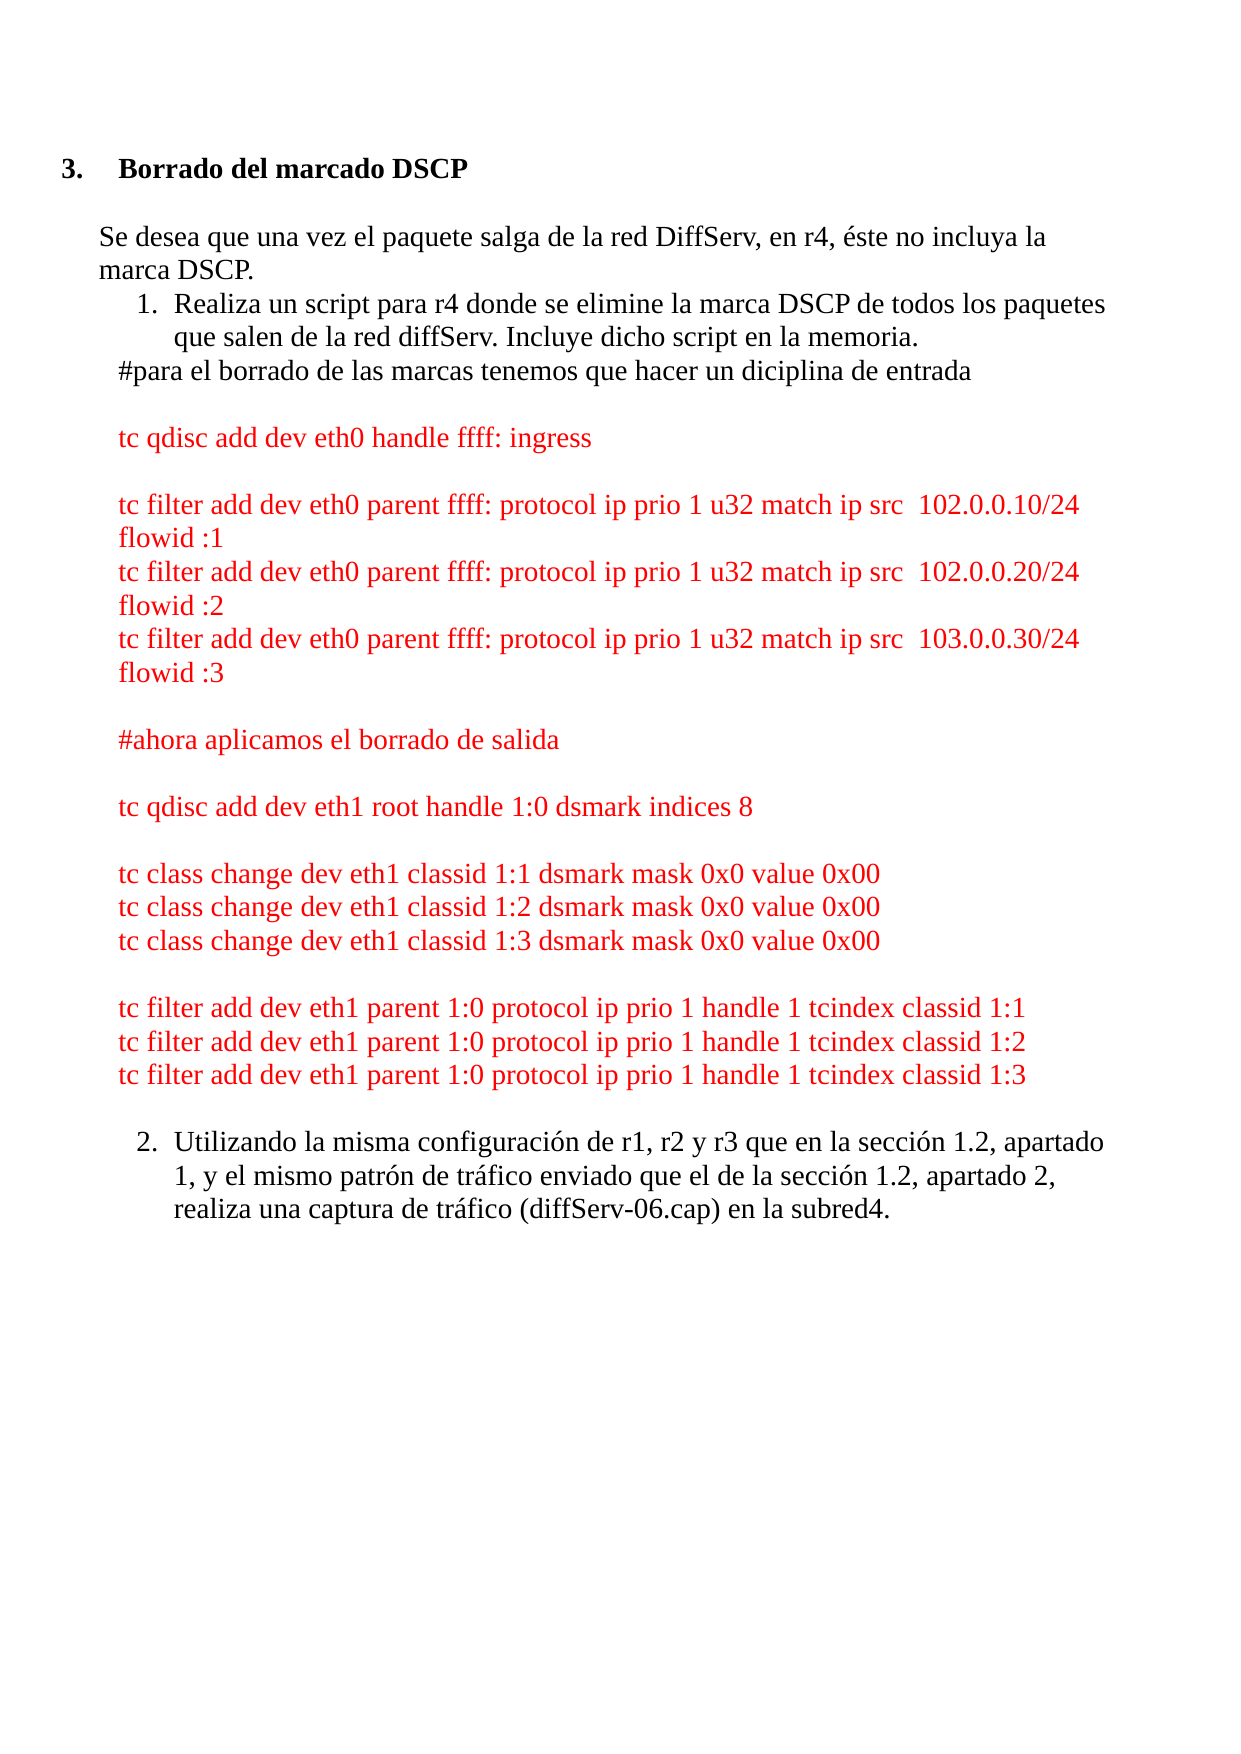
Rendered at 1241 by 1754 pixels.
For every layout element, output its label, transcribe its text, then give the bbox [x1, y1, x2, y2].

list Se desea que una vez el paquete salga de la red DiffServ, en r4, éste no incluya la marca DSCP. [61, 219, 1122, 286]
text #para el borrado de las marcas tenemos que hacer un diciplina de entrada [118, 353, 1122, 386]
text tc filter add dev eth0 parent ffff: protocol ip prio 1 u32 match ip src 103.0.0.30/24 flowid :3 [118, 621, 1122, 688]
list Realiza un script para r4 donde se elimine la marca DSCP de todos los paquetes que salen de la red diffServ. Incluye dicho script en la memoria. [136, 286, 1122, 353]
text tc filter add dev eth0 parent ffff: protocol ip prio 1 u32 match ip src 102.0.0.10/24 flowid :1 [118, 487, 1122, 554]
text tc class change dev eth1 classid 1:1 dsmark mask 0x0 value 0x00 [118, 856, 1122, 889]
text #ahora aplicamos el borrado de salida [118, 722, 1122, 755]
text tc class change dev eth1 classid 1:2 dsmark mask 0x0 value 0x00 [118, 889, 1122, 923]
text tc qdisc add dev eth1 root handle 1:0 dsmark indices 8 [118, 789, 1122, 822]
text tc filter add dev eth0 parent ffff: protocol ip prio 1 u32 match ip src 102.0.0.20/24 flowid :2 [118, 554, 1122, 621]
text tc filter add dev eth1 parent 1:0 protocol ip prio 1 handle 1 tcindex classid 1:1 [118, 990, 1122, 1024]
text tc filter add dev eth1 parent 1:0 protocol ip prio 1 handle 1 tcindex classid 1:2 [118, 1024, 1122, 1057]
text tc filter add dev eth1 parent 1:0 protocol ip prio 1 handle 1 tcindex classid 1:3 [118, 1057, 1122, 1091]
list Utilizando la misma configuración de r1, r2 y r3 que en la sección 1.2, apartado 1, y el mismo patrón de tráfico enviado que el de la sección 1.2, apartado 2, realiza una captura de tráfico (diffServ-06.cap) en la subred4. [136, 1124, 1122, 1225]
text tc qdisc add dev eth0 handle ffff: ingress [118, 420, 1122, 453]
list Borrado del marcado DSCP [61, 152, 1122, 185]
text tc class change dev eth1 classid 1:3 dsmark mask 0x0 value 0x00 [118, 923, 1122, 957]
